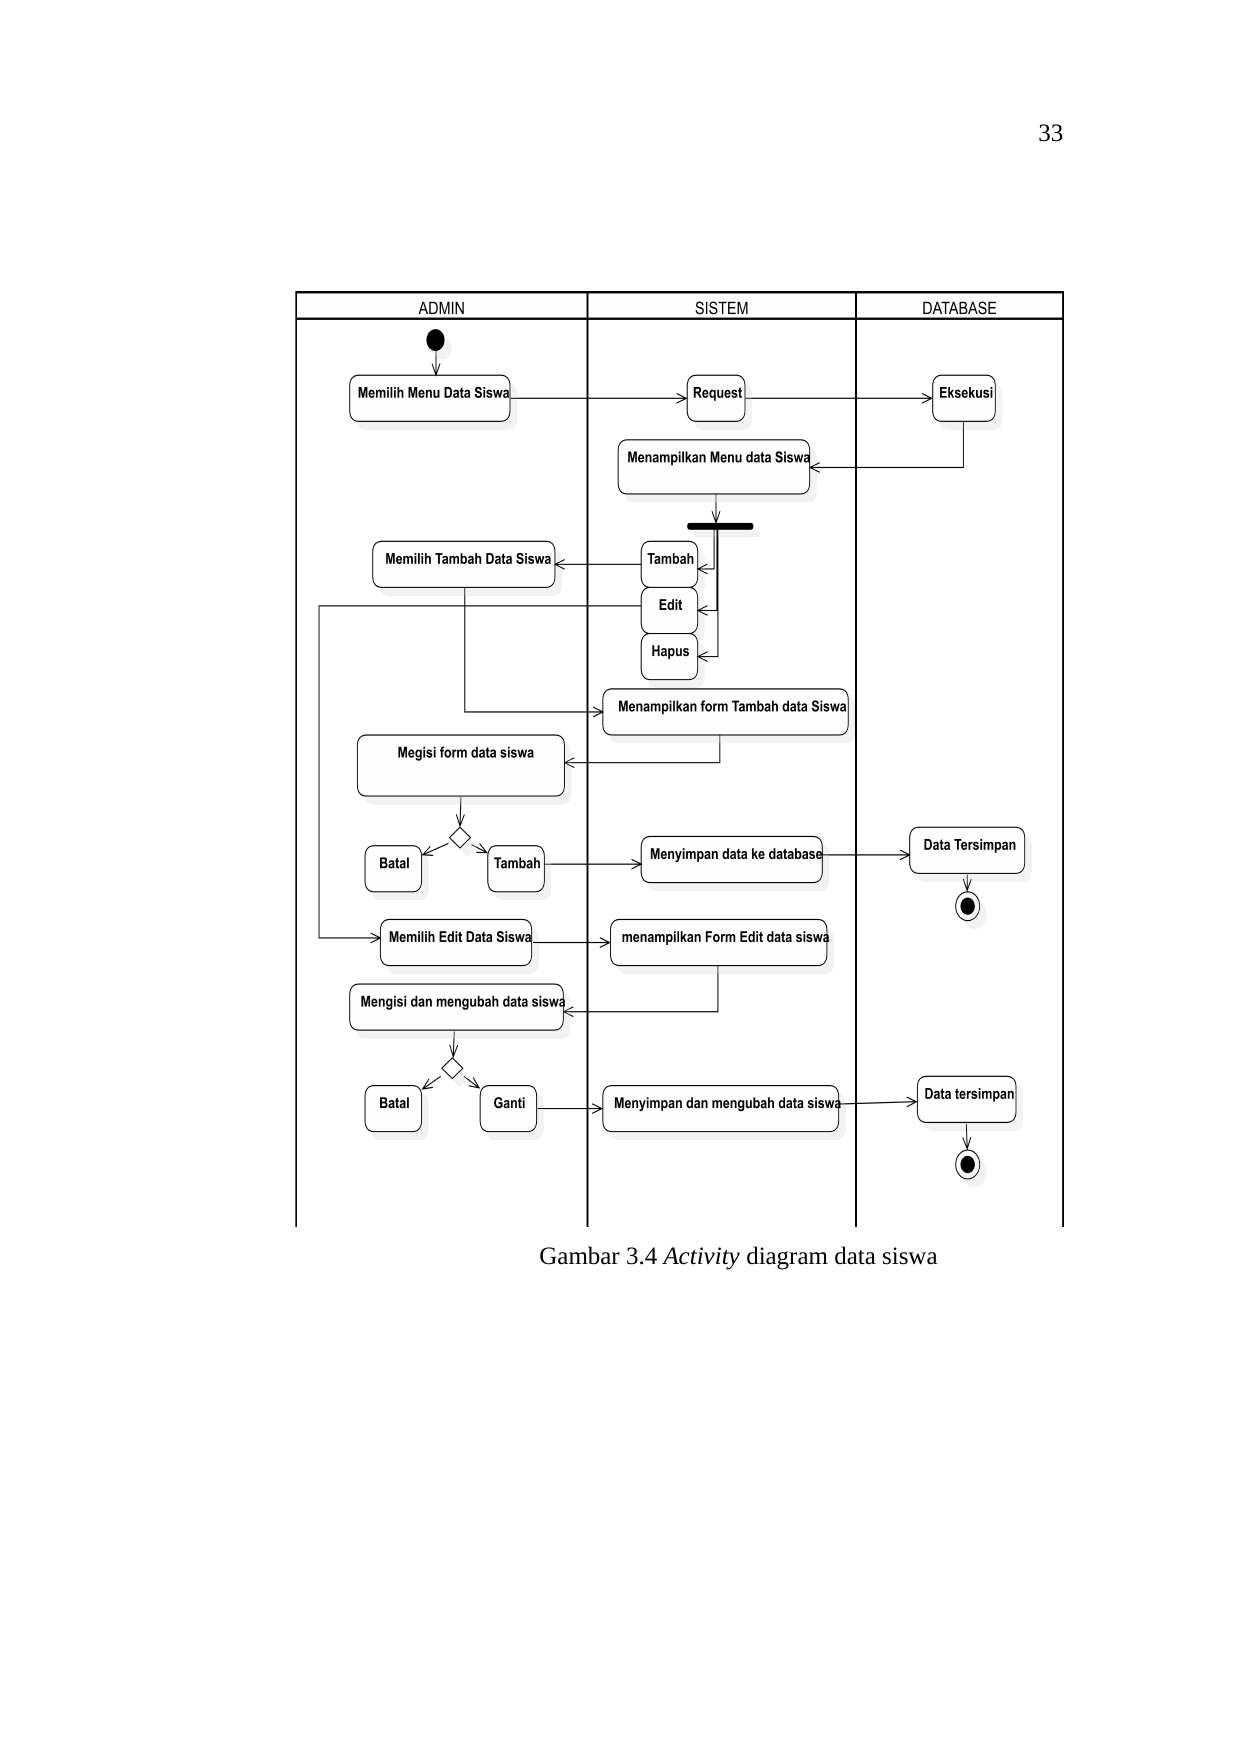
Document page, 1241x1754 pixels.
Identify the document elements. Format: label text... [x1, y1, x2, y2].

picture [295, 291, 1064, 1227]
text Gambar 3.4 Activity diagram data siswa [366, 1227, 1063, 1270]
